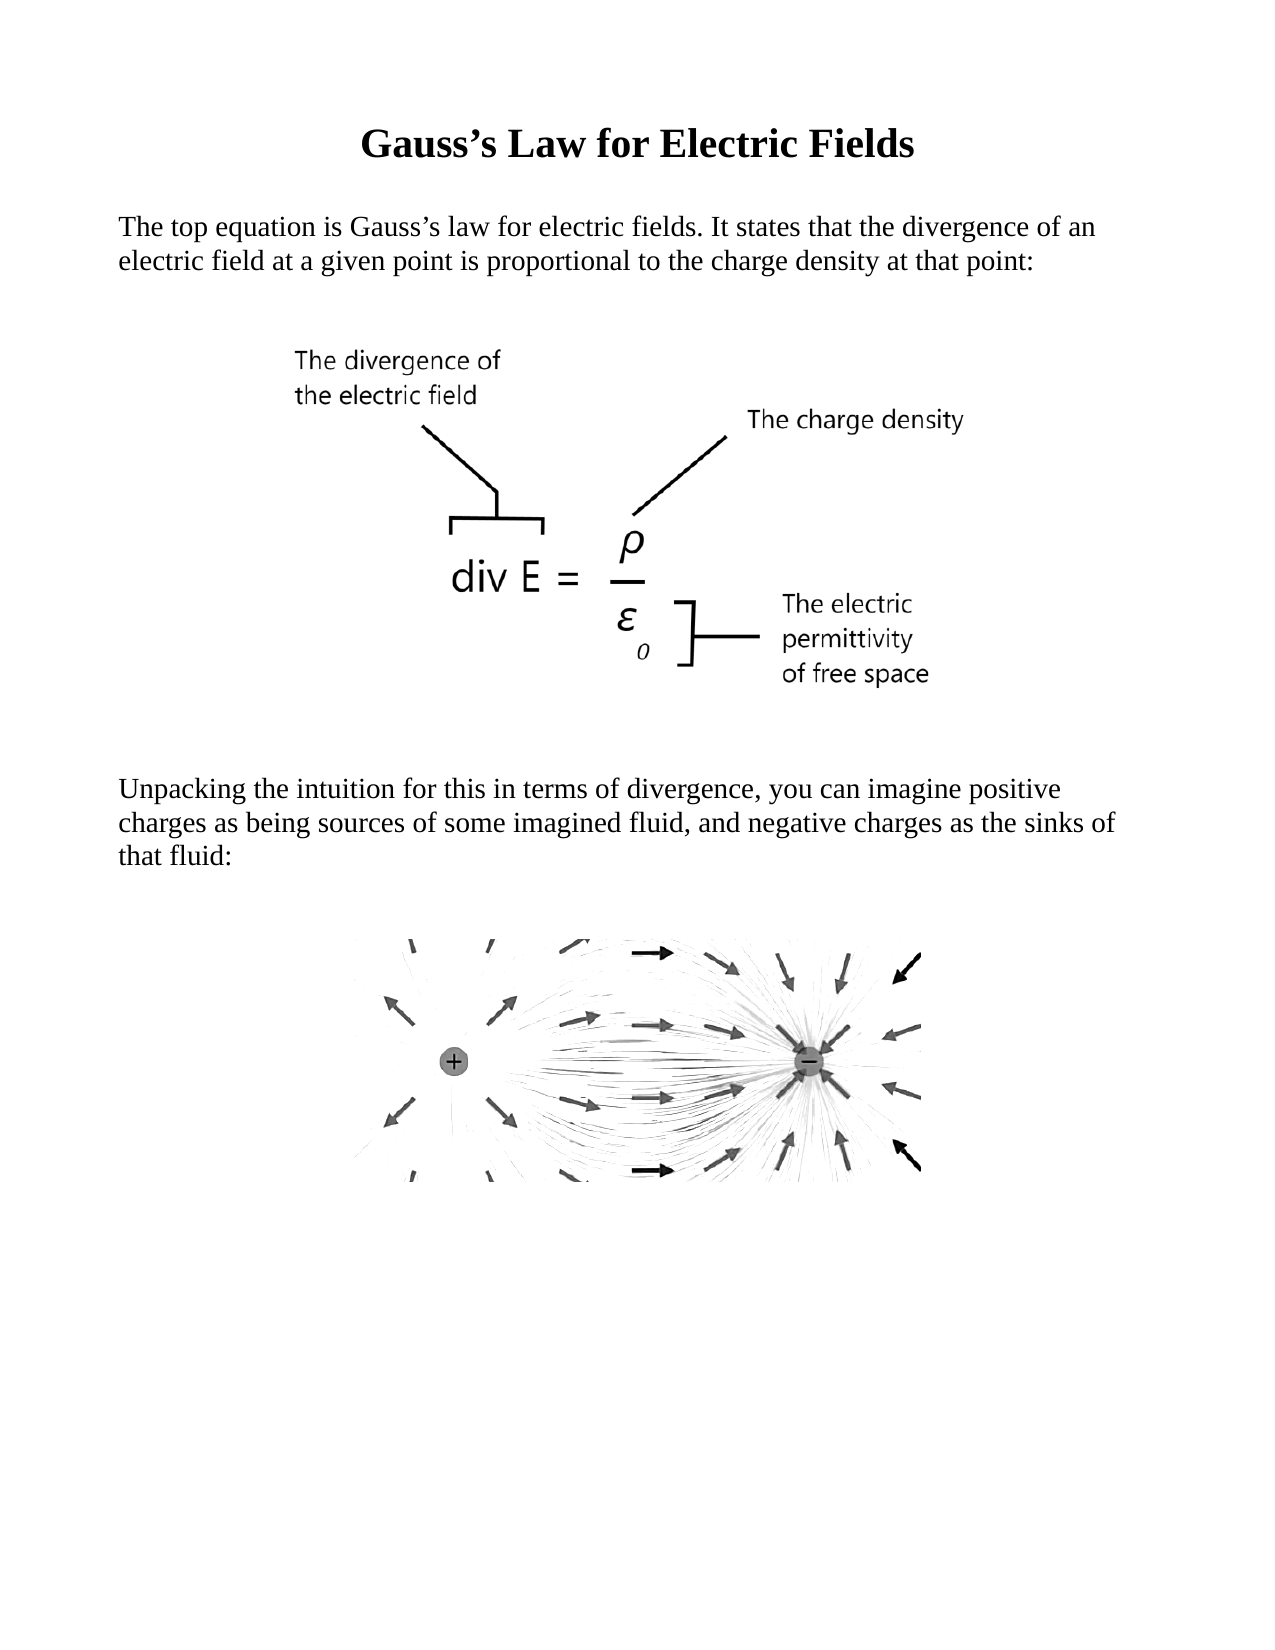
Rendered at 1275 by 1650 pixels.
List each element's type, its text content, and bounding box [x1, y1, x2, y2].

text Unpacking the intuition for this in terms of divergence, you can imagine positive charges as being sources of some imagined fluid, and negative charges as the sinks of that fluid: [118, 771, 1157, 872]
picture [267, 309, 1008, 738]
text The top equation is Gauss’s law for electric fields. It states that the divergence of an electric field at a given point is proportional to the charge density at that point: [118, 209, 1157, 276]
text Gauss’s Law for Electric Fields [118, 118, 1157, 166]
picture [354, 939, 921, 1182]
